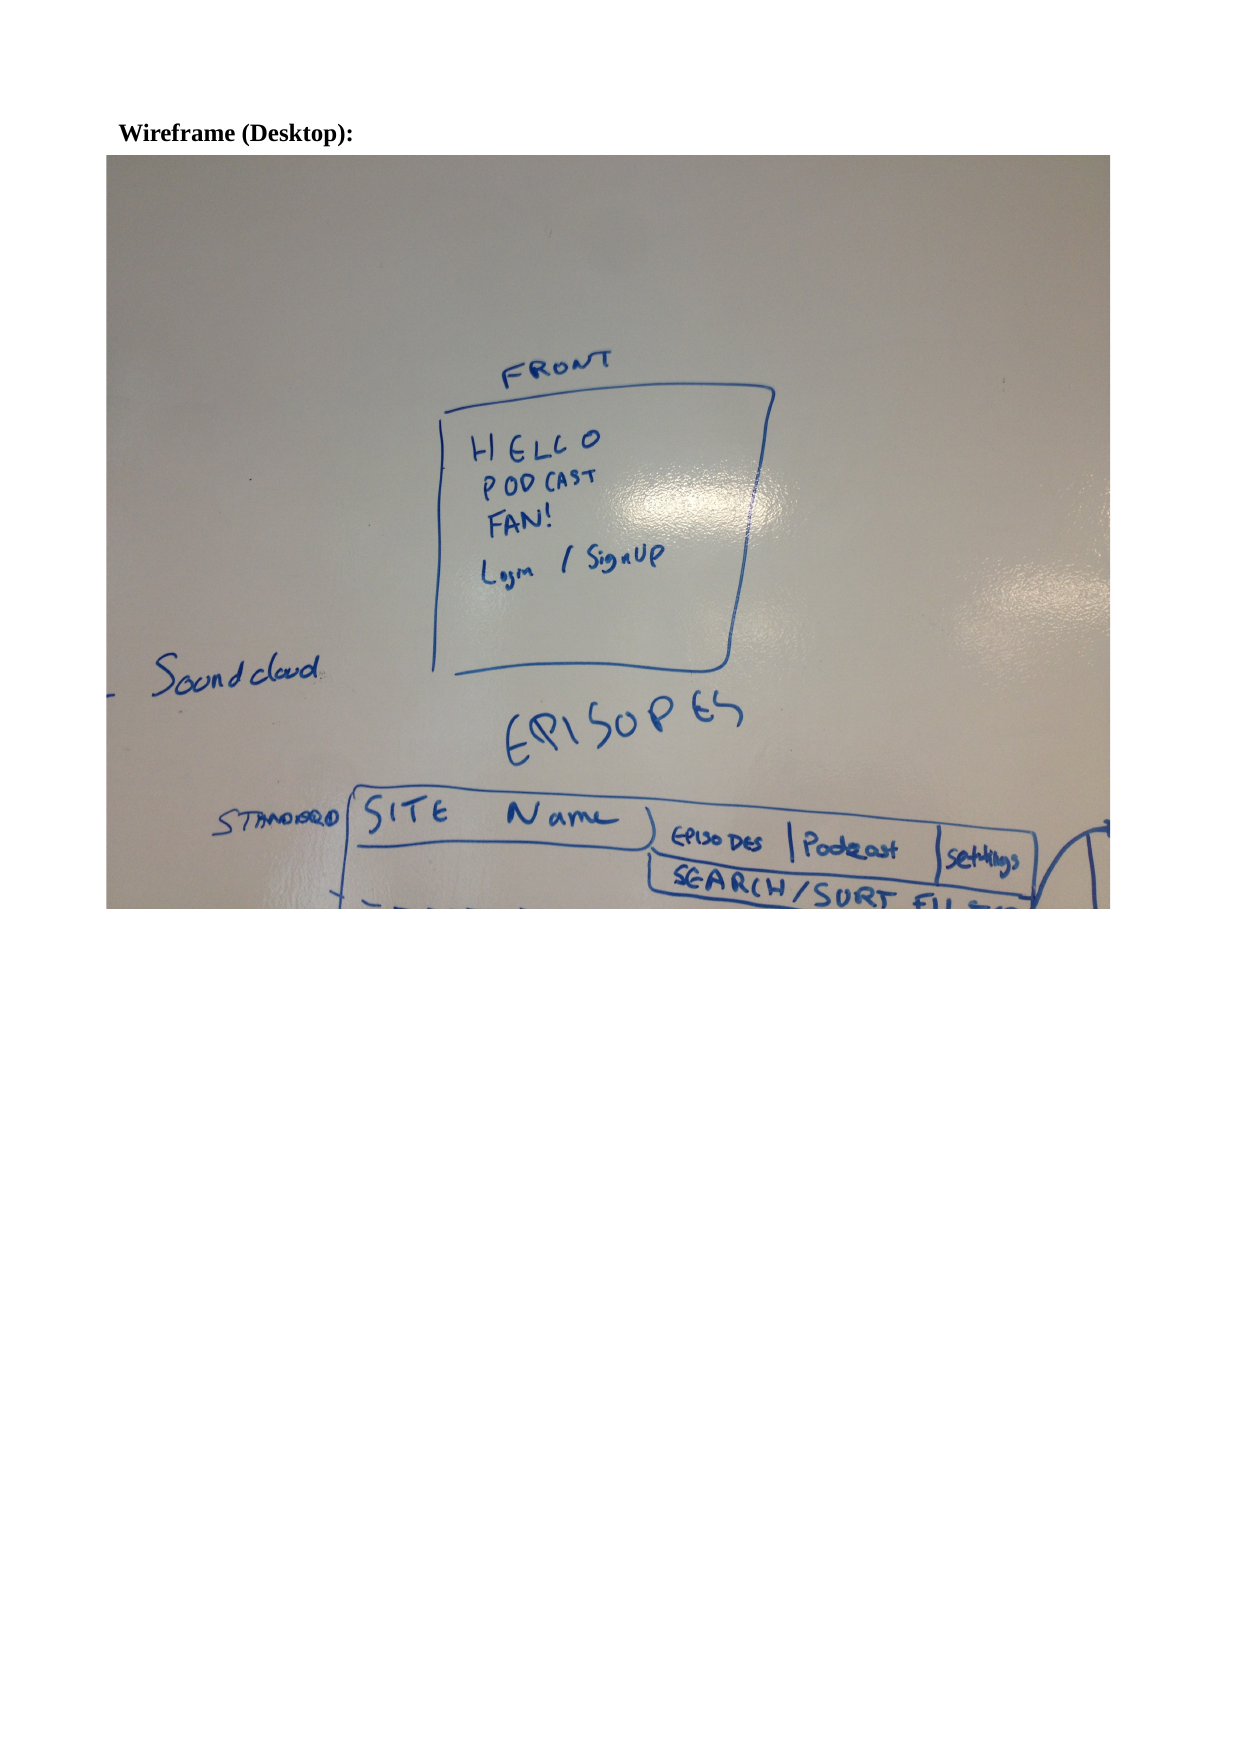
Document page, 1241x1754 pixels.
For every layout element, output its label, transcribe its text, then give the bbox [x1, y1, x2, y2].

text Wireframe (Desktop): [118, 118, 1122, 147]
picture [106, 155, 1111, 909]
